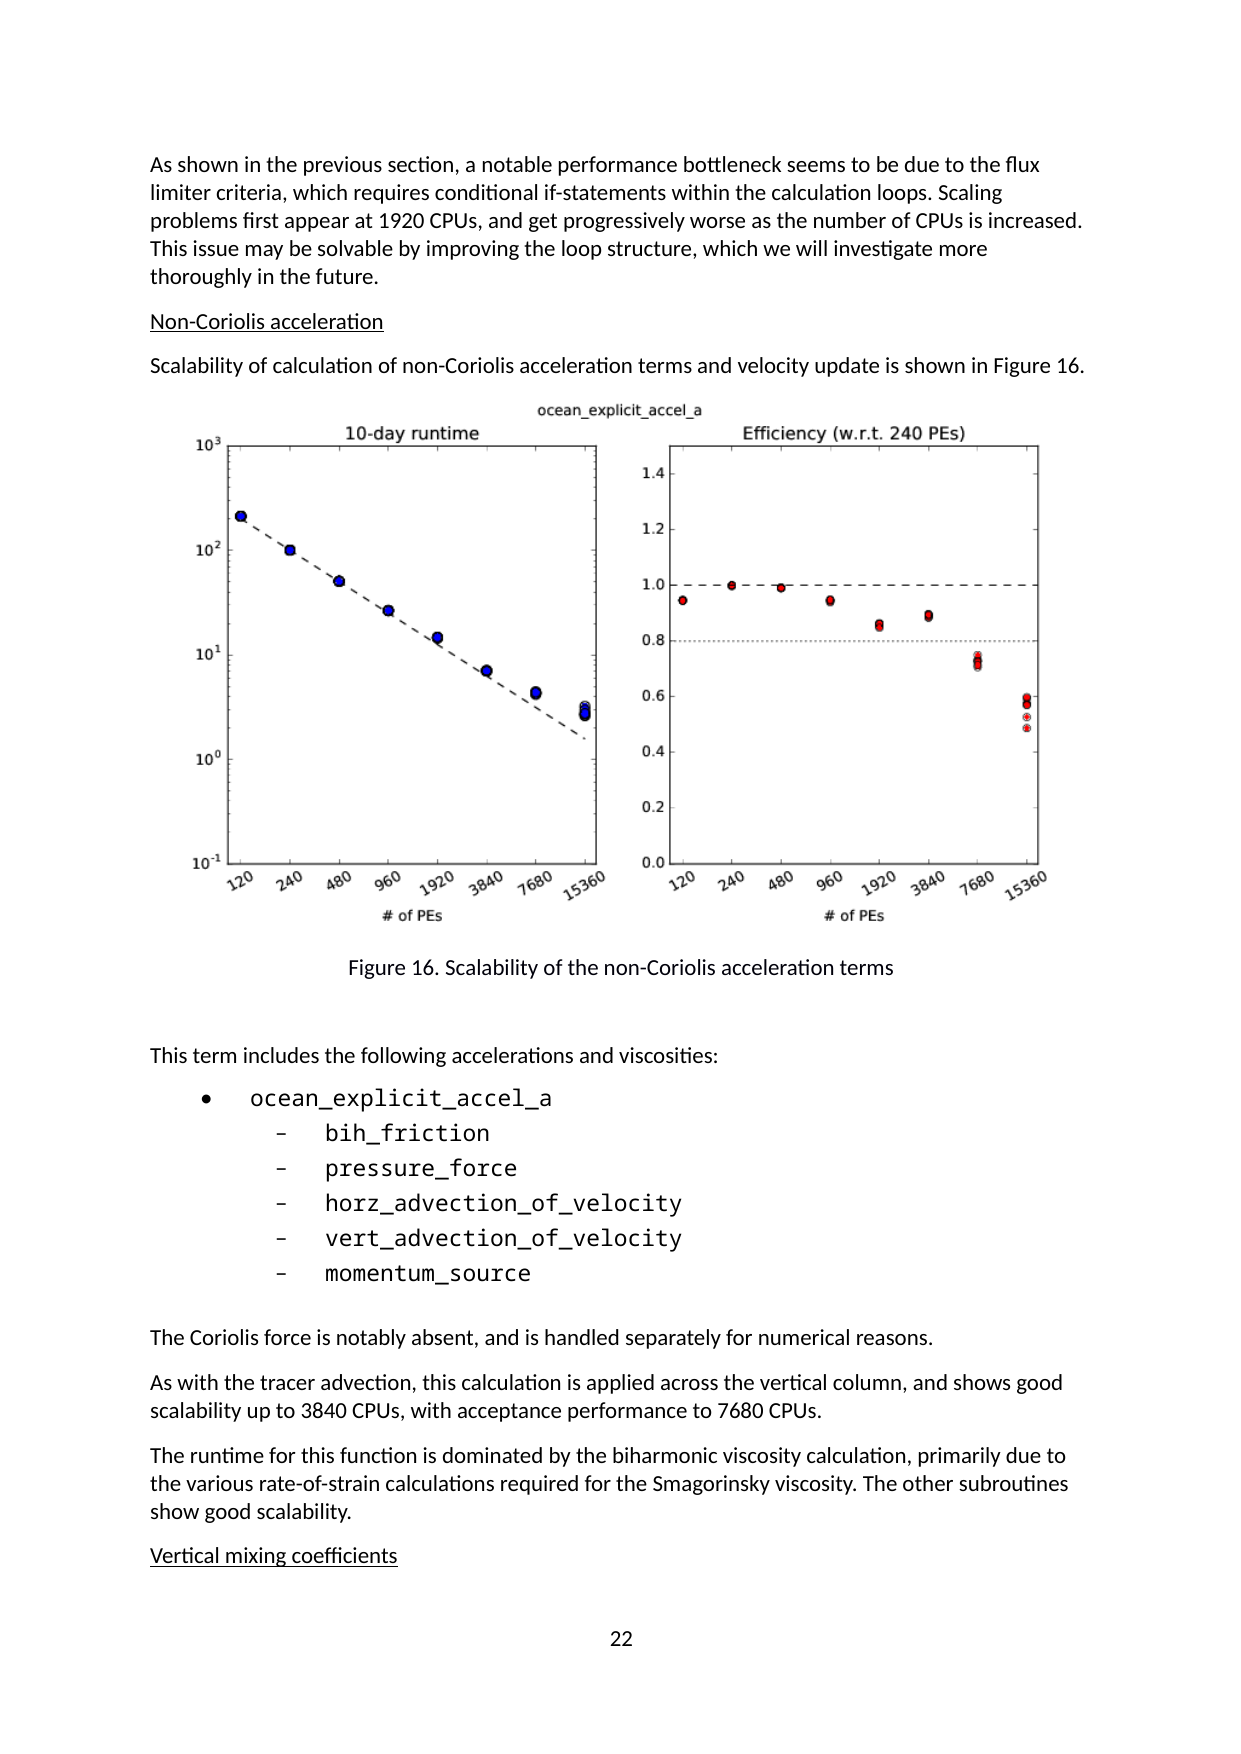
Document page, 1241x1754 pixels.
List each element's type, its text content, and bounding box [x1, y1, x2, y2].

text The runtime for this function is dominated by the biharmonic viscosity calculation, primarily due to the various rate-of-strain calculations required for the Smagorinsky viscosity. The other subroutines show good scalability. [150, 1441, 1092, 1525]
list horz_advection_of_velocity [275, 1187, 1092, 1218]
list vert_advection_of_velocity [275, 1222, 1092, 1253]
text As shown in the previous section, a notable performance bottleneck seems to be due to the flux limiter criteria, which requires conditional if-statements within the calculation loops. Scaling problems first appear at 1920 CPUs, and get progressively worse as the number of CPUs is increased. This issue may be solvable by improving the loop structure, which we will investigate more thoroughly in the future. [150, 150, 1092, 290]
text Figure 16. Scalability of the non-Coriolis acceleration terms [150, 953, 1092, 982]
list bih_friction [275, 1117, 1092, 1148]
text This term includes the following accelerations and viscosities: [150, 1040, 1092, 1069]
list momentum_source [275, 1257, 1092, 1288]
text Vertical mixing coefficients [150, 1541, 1092, 1569]
list ocean_explicit_accel_a [200, 1082, 1092, 1113]
list pressure_force [275, 1152, 1092, 1183]
text Scalability of calculation of non-Coriolis acceleration terms and velocity update is shown in Figure 16. [150, 351, 1092, 379]
picture [183, 396, 1059, 933]
text As with the tracer advection, this calculation is applied across the vertical column, and shows good scalability up to 3840 CPUs, with acceptance performance to 7680 CPUs. [150, 1368, 1092, 1424]
text Non-Coriolis acceleration [150, 307, 1092, 335]
text The Coriolis force is notably absent, and is handled separately for numerical reasons. [150, 1323, 1092, 1351]
